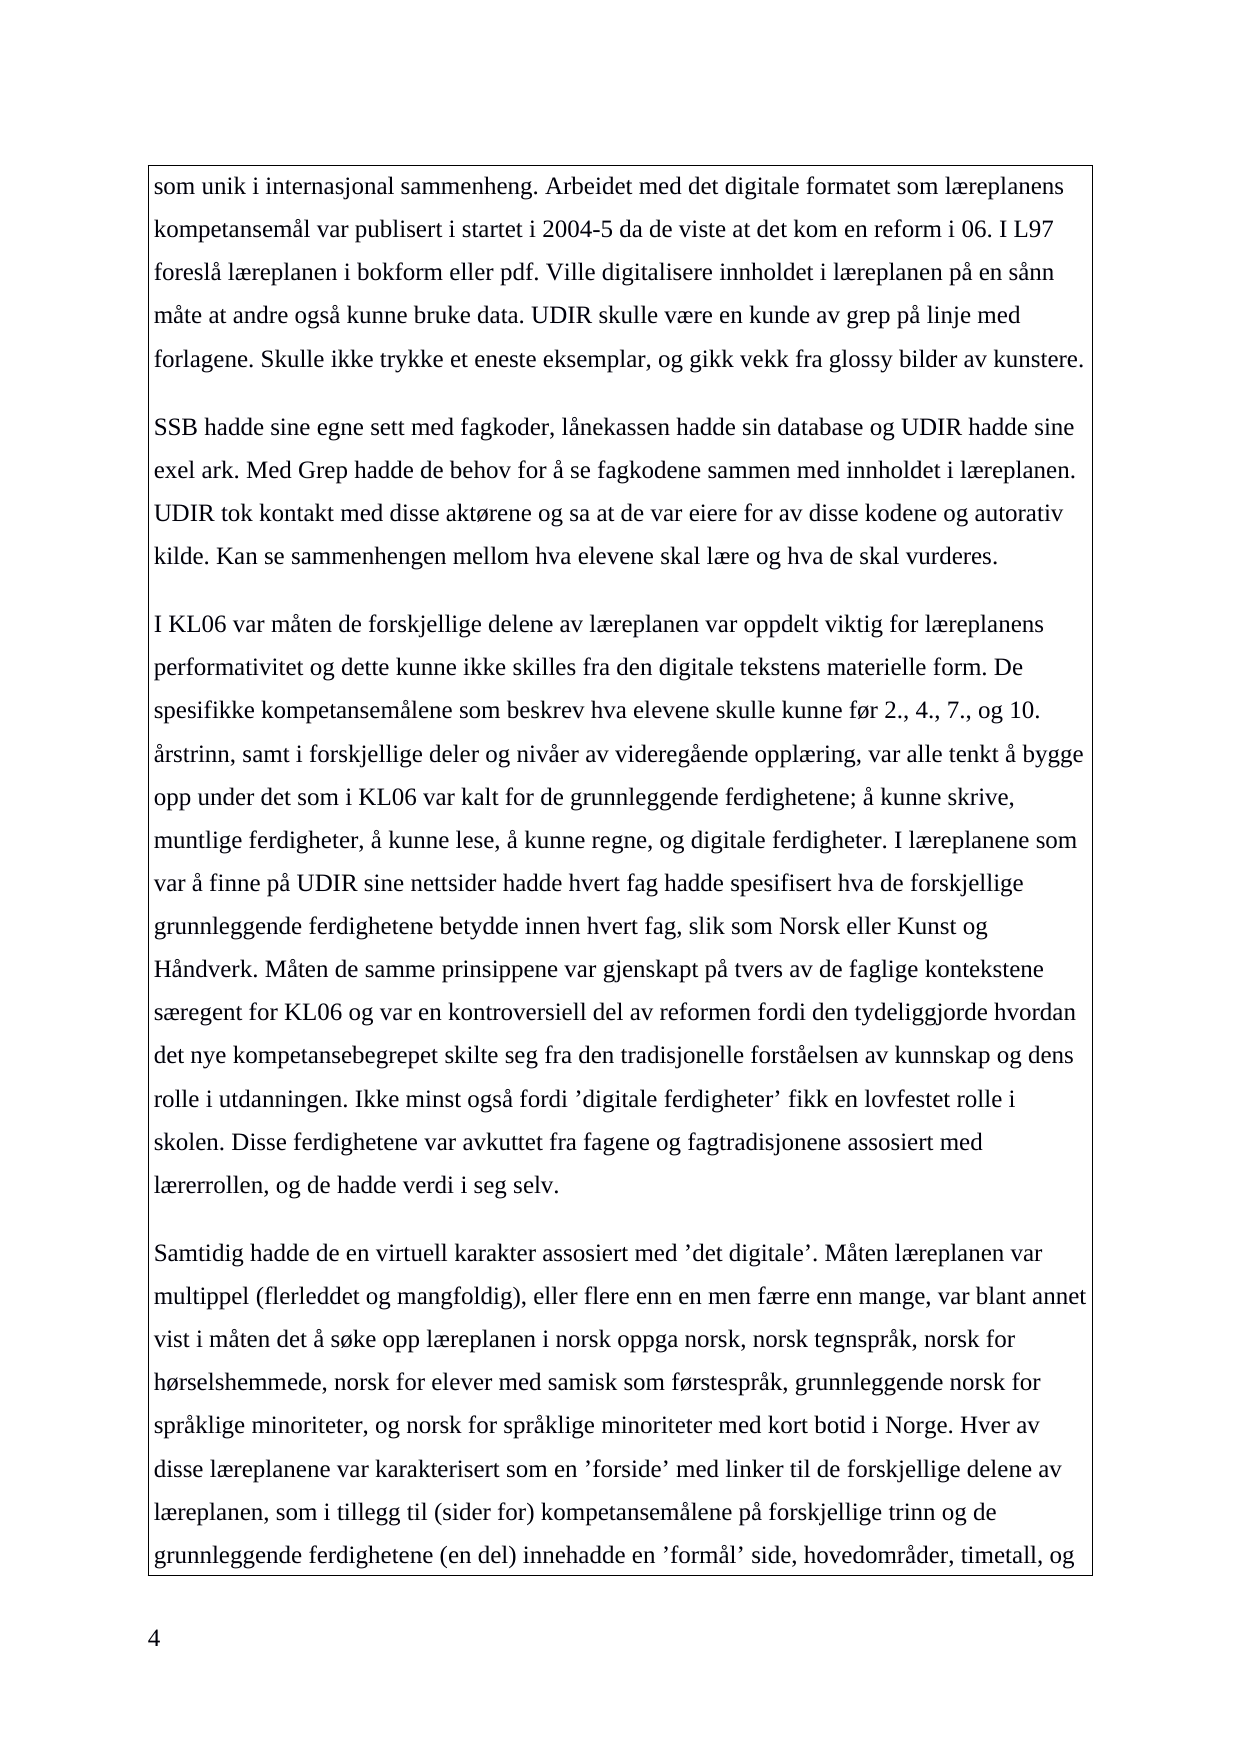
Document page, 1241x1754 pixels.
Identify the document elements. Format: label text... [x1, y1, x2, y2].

table_header som unik i internasjonal sammenheng. Arbeidet med det digitale formatet som læreplanens kompetansemål var publisert i startet i 2004-5 da de viste at det kom en reform i 06. I L97 foreslå læreplanen i bokform eller pdf. Ville digitalisere innholdet i læreplanen på en sånn måte at andre også kunne bruke data. UDIR skulle være en kunde av grep på linje med forlagene. Skulle ikke trykke et eneste eksemplar, og gikk vekk fra glossy bilder av kunstere. SSB hadde sine egne sett med fagkoder, lånekassen hadde sin database og UDIR hadde sine exel ark. Med Grep hadde de behov for å se fagkodene sammen med innholdet i læreplanen. UDIR tok kontakt med disse aktørene og sa at de var eiere for av disse kodene og autorativ kilde. Kan se sammenhengen mellom hva elevene skal lære og hva de skal vurderes. I KL06 var måten de forskjellige delene av læreplanen var oppdelt viktig for læreplanens performativitet og dette kunne ikke skilles fra den digitale tekstens materielle form. De spesifikke kompetansemålene som beskrev hva elevene skulle kunne før 2., 4., 7., og 10. årstrinn, samt i forskjellige deler og nivåer av videregående opplæring, var alle tenkt å bygge opp under det som i KL06 var kalt for de grunnleggende ferdighetene; å kunne skrive, muntlige ferdigheter, å kunne lese, å kunne regne, og digitale ferdigheter. I læreplanene som var å finne på UDIR sine nettsider hadde hvert fag hadde spesifisert hva de forskjellige grunnleggende ferdighetene betydde innen hvert fag, slik som Norsk eller Kunst og Håndverk. Måten de samme prinsippene var gjenskapt på tvers av de faglige kontekstene særegent for KL06 og var en kontroversiell del av reformen fordi den tydeliggjorde hvordan det nye kompetansebegrepet skilte seg fra den tradisjonelle forståelsen av kunnskap og dens rolle i utdanningen. Ikke minst også fordi ’digitale ferdigheter’ fikk en lovfestet rolle i skolen. Disse ferdighetene var avkuttet fra fagene og fagtradisjonene assosiert med lærerrollen, og de hadde verdi i seg selv. Samtidig hadde de en virtuell karakter assosiert med ’det digitale’. Måten læreplanen var multippel (flerleddet og mangfoldig), eller flere enn en men færre enn mange, var blant annet vist i måten det å søke opp læreplanen i norsk oppga norsk, norsk tegnspråk, norsk for hørselshemmede, norsk for elever med samisk som førstespråk, grunnleggende norsk for språklige minoriteter, og norsk for språklige minoriteter med kort botid i Norge. Hver av disse læreplanene var karakterisert som en ’forside’ med linker til de forskjellige delene av læreplanen, som i tillegg til (sider for) kompetansemålene på forskjellige trinn og de grunnleggende ferdighetene (en del) innehadde en ’formål’ side, hovedområder, timetall, og [149, 166, 1092, 1574]
